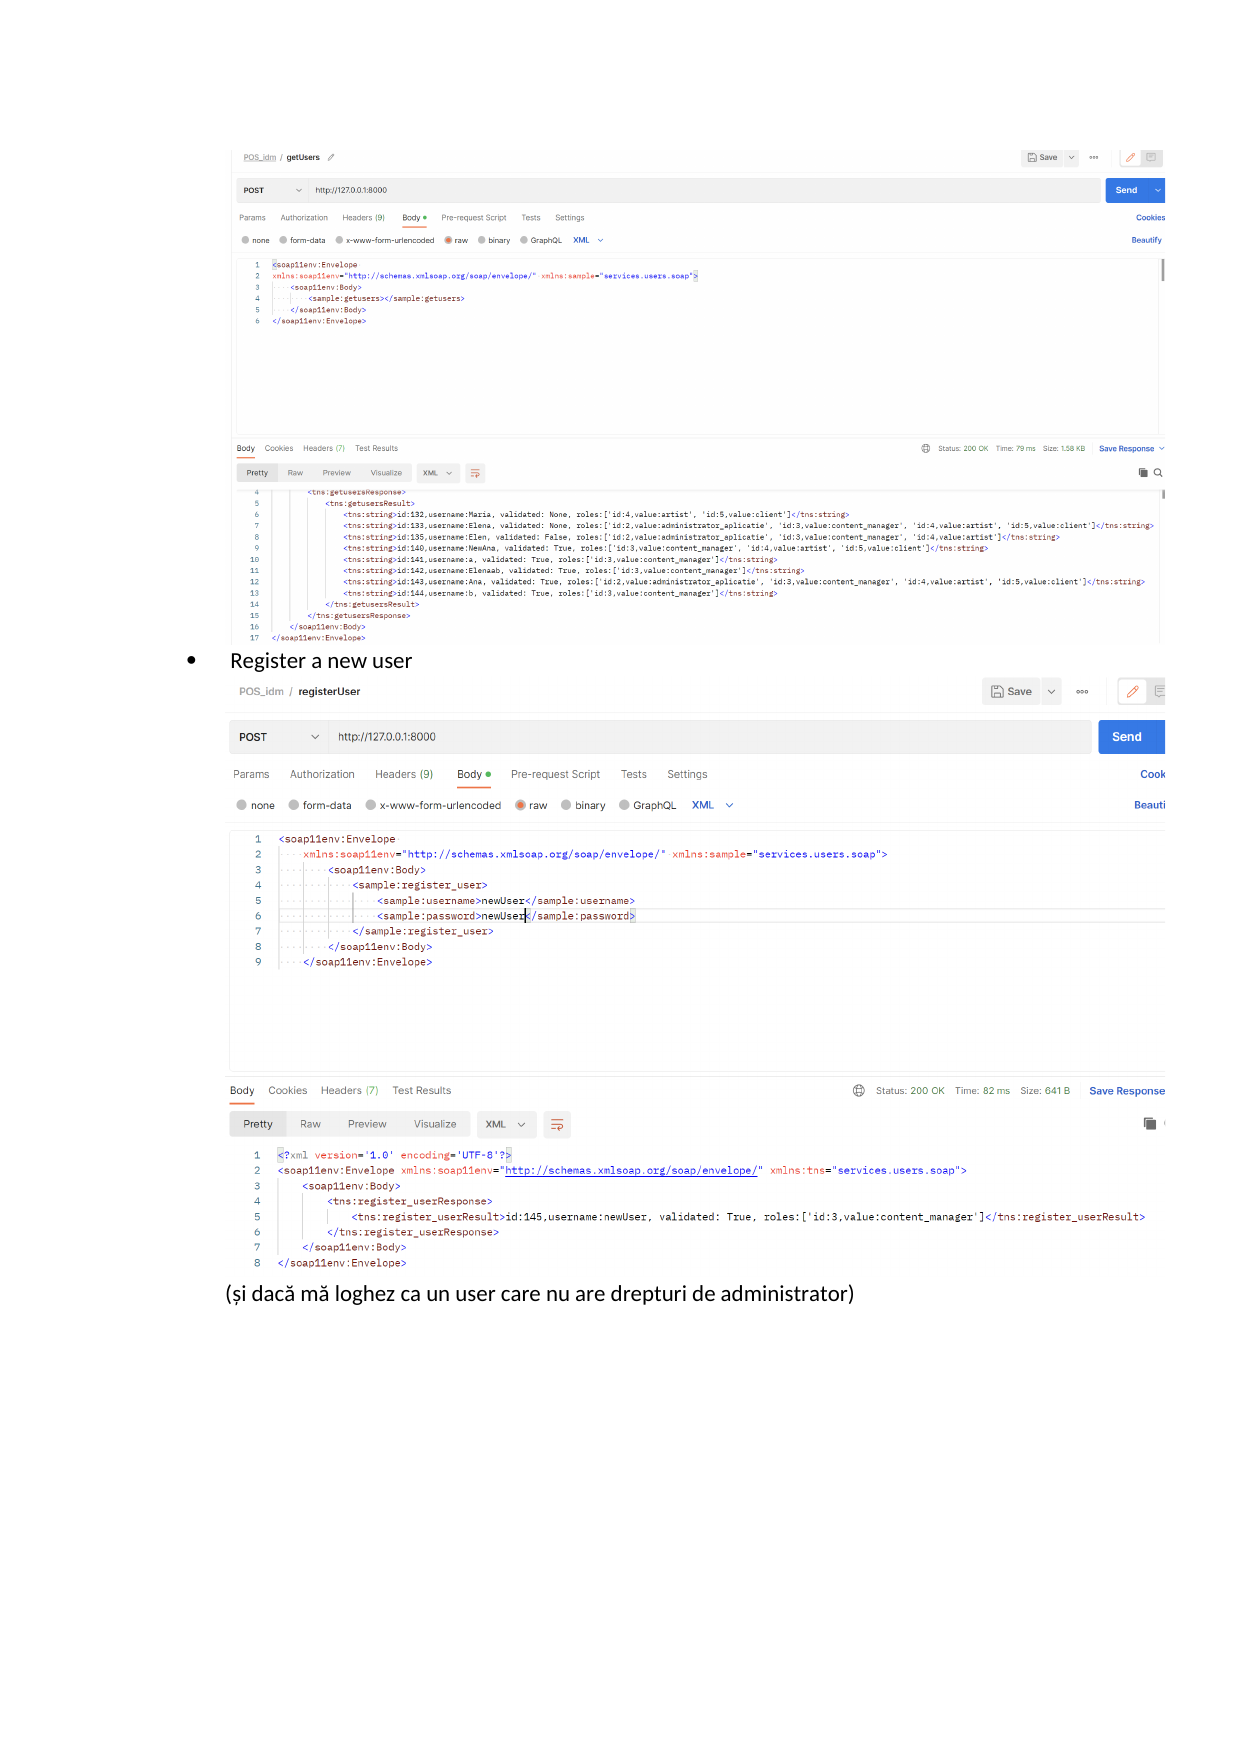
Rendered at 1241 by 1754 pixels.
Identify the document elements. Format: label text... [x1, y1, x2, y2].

list (și dacă mă loghez ca un user care nu are drepturi de administrator) [225, 1279, 1090, 1307]
list Register a new user [187, 646, 1090, 1277]
